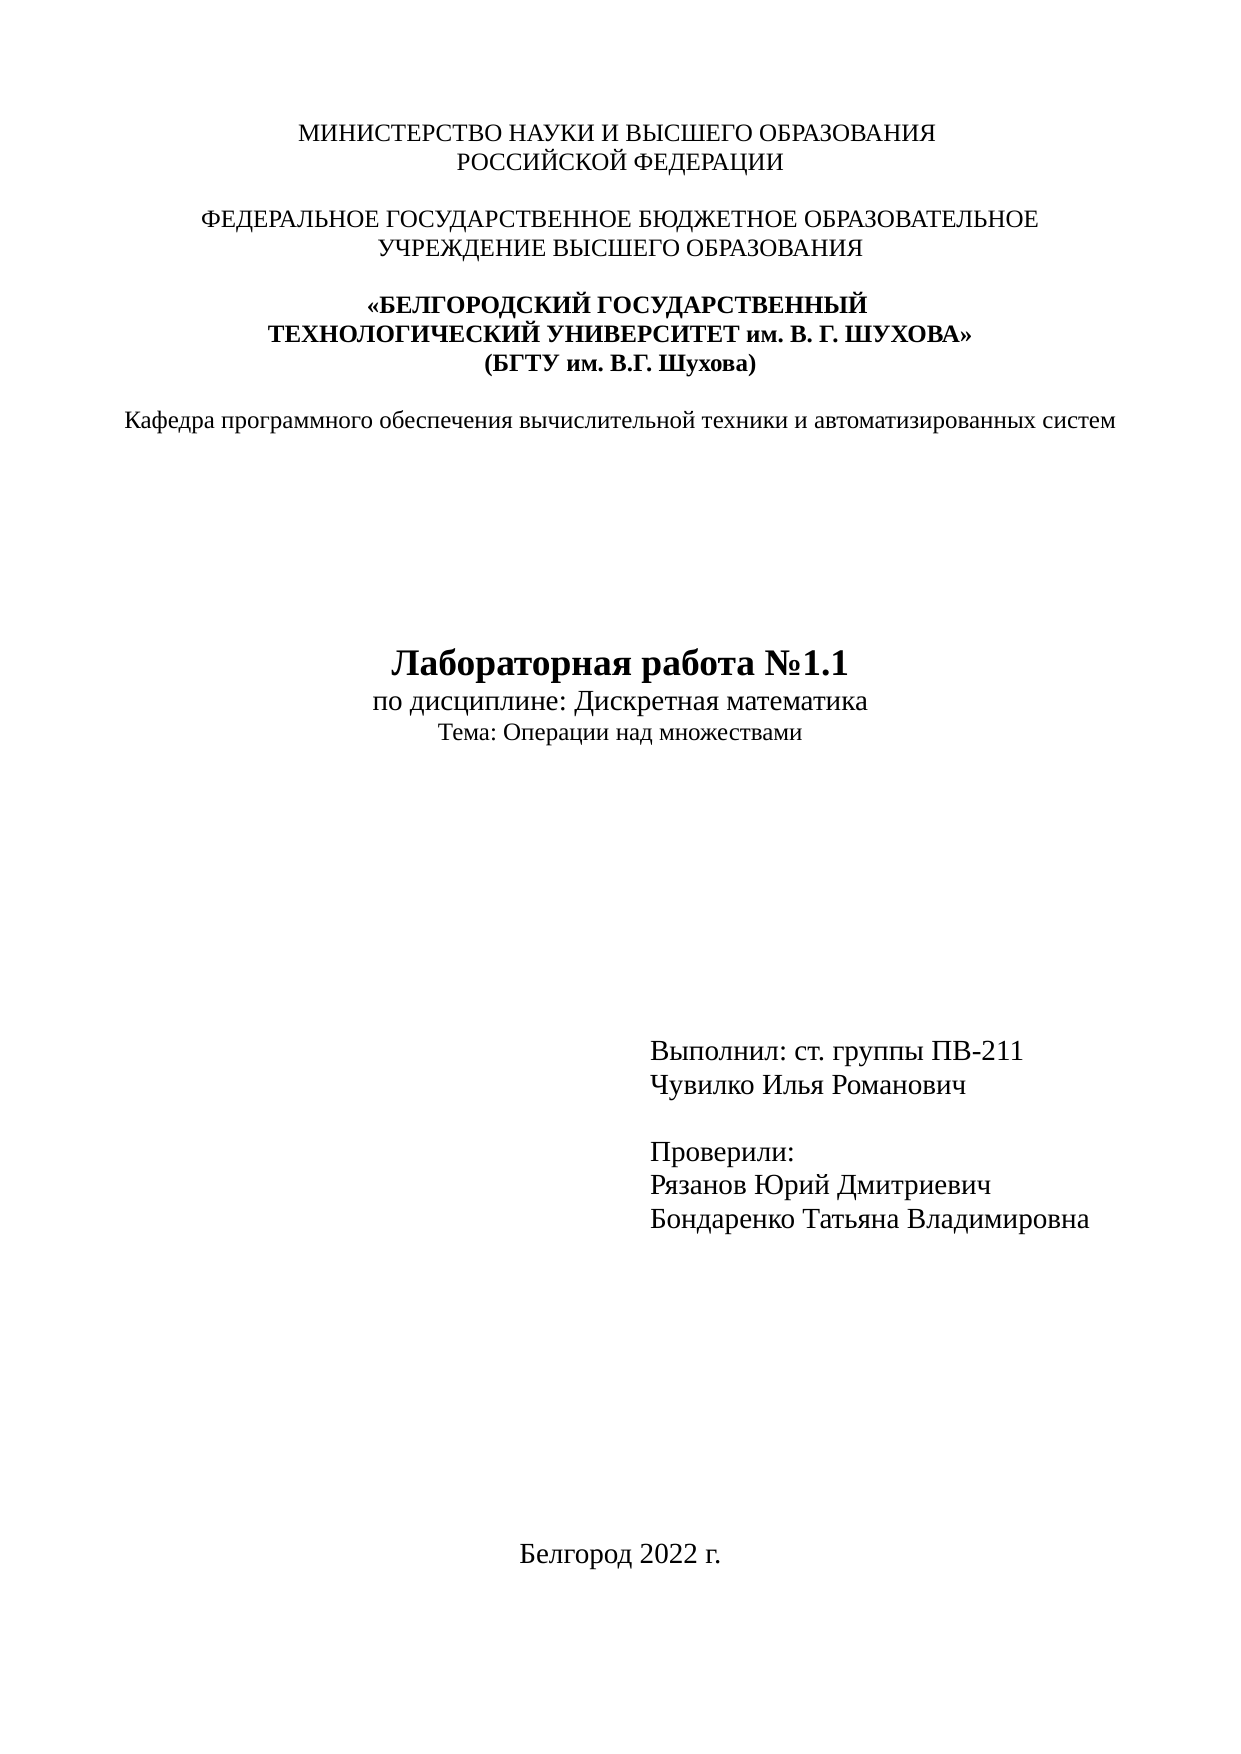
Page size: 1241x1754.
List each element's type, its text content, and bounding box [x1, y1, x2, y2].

text Кафедра программного обеспечения вычислительной техники и автоматизированных систем [118, 406, 1122, 434]
text ТЕХНОЛОГИЧЕСКИЙ УНИВЕРСИТЕТ им. В. Г. ШУХОВА» [118, 319, 1122, 348]
text (БГТУ им. В.Г. Шухова) [118, 348, 1122, 377]
text Выполнил: ст. группы ПВ-211 [118, 1033, 1122, 1067]
text Лабораторная работа №1.1 [118, 640, 1122, 683]
text по дисциплине: Дискретная математика [118, 683, 1122, 717]
text Рязанов Юрий Дмитриевич [118, 1167, 1122, 1201]
text «БЕЛГОРОДСКИЙ ГОСУДАРСТВЕННЫЙ [118, 291, 1122, 319]
text Чувилко Илья Романович [118, 1067, 1122, 1100]
text ФЕДЕРАЛЬНОЕ ГОСУДАРСТВЕННОЕ БЮДЖЕТНОЕ ОБРАЗОВАТЕЛЬНОЕ УЧРЕЖДЕНИЕ ВЫСШЕГО ОБРАЗОВАНИЯ [118, 204, 1122, 262]
text Проверили: [118, 1134, 1122, 1167]
text МИНИСТЕРСТВО НАУКИ И ВЫСШЕГО ОБРАЗОВАНИЯ РОССИЙСКОЙ ФЕДЕРАЦИИ [118, 118, 1122, 176]
text Белгород 2022 г. [118, 1536, 1122, 1570]
text Тема: Операции над множествами [118, 717, 1122, 746]
text Бондаренко Татьяна Владимировна [118, 1201, 1122, 1234]
